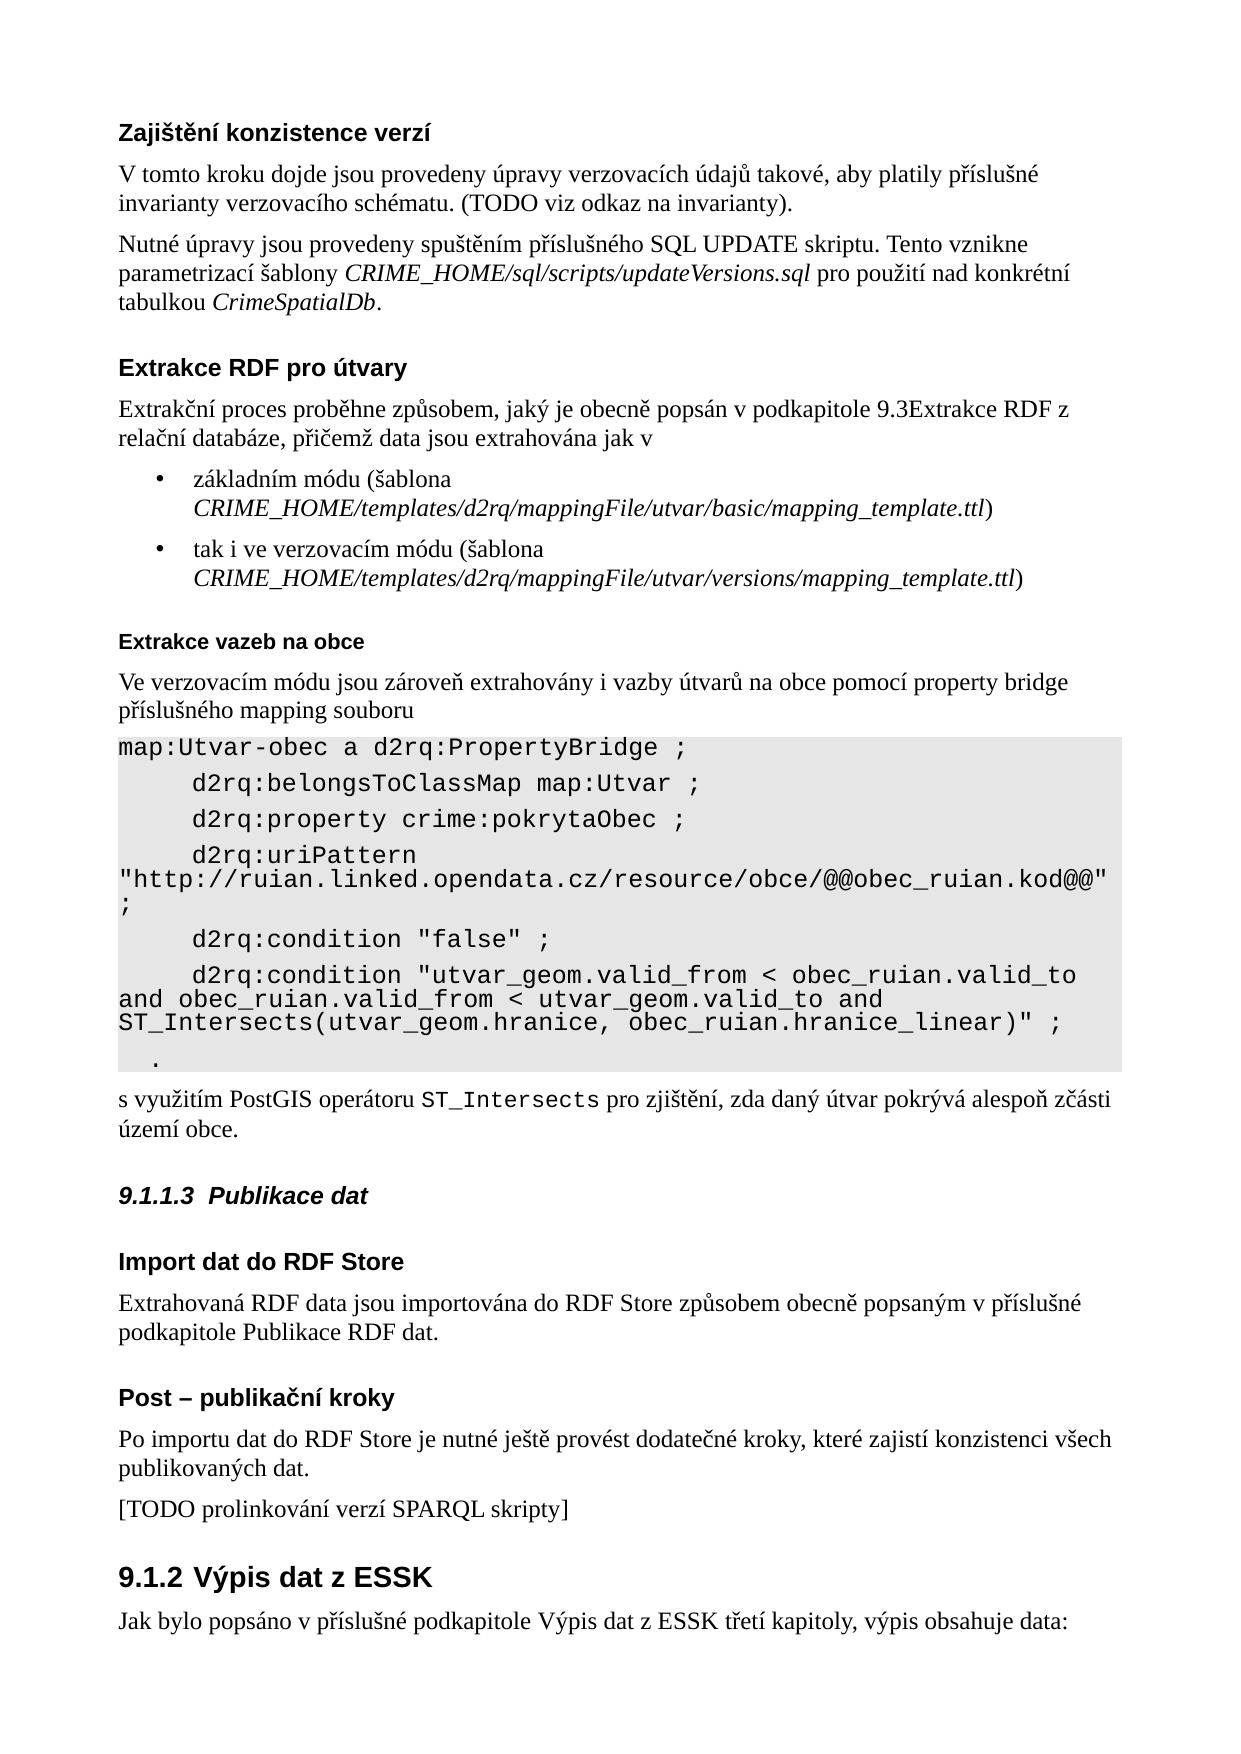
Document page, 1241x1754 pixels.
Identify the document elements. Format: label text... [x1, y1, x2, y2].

subtitle Extrakce vazeb na obce [118, 629, 1122, 654]
text Extrahovaná RDF data jsou importována do RDF Store způsobem obecně popsaným v příslušné podkapitole Publikace RDF dat. [118, 1288, 1122, 1345]
list tak i ve verzovacím módu (šablona CRIME_HOME/templates/d2rq/mappingFile/utvar/versions/mapping_template.ttl) [156, 534, 1122, 591]
text d2rq:condition "false" ; [118, 928, 1122, 952]
text . [118, 1048, 1122, 1072]
subtitle Post – publikační kroky [118, 1383, 1122, 1411]
text d2rq:condition "utvar_geom.valid_from < obec_ruian.valid_to and obec_ruian.valid_from < utvar_geom.valid_to and ST_Intersects(utvar_geom.hranice, obec_ruian.hranice_linear)" ; [118, 965, 1122, 1036]
text Po importu dat do RDF Store je nutné ještě provést dodatečné kroky, které zajistí konzistenci všech publikovaných dat. [118, 1424, 1122, 1481]
text map:Utvar-obec a d2rq:PropertyBridge ; [118, 737, 1122, 760]
list základním módu (šablona CRIME_HOME/templates/d2rq/mappingFile/utvar/basic/mapping_template.ttl) [156, 464, 1122, 521]
subtitle Výpis dat z ESSK [118, 1560, 1122, 1594]
subtitle Extrakce RDF pro útvary [118, 353, 1122, 381]
text V tomto kroku dojde jsou provedeny úpravy verzovacích údajů takové, aby platily příslušné invarianty verzovacího schématu. (TODO viz odkaz na invarianty). [118, 159, 1122, 217]
text Ve verzovacím módu jsou zároveň extrahovány i vazby útvarů na obce pomocí property bridge příslušného mapping souboru [118, 667, 1122, 724]
text d2rq:uriPattern "http://ruian.linked.opendata.cz/resource/obce/@@obec_ruian.kod@@" ; [118, 845, 1122, 916]
subtitle Publikace dat [118, 1181, 1122, 1209]
text Extrakční proces proběhne způsobem, jaký je obecně popsán v podkapitole 9.3Extrakce RDF z relační databáze, přičemž data jsou extrahována jak v [118, 394, 1122, 451]
text d2rq:property crime:pokrytaObec ; [118, 809, 1122, 833]
text [TODO prolinkování verzí SPARQL skripty] [118, 1494, 1122, 1523]
subtitle Import dat do RDF Store [118, 1247, 1122, 1275]
text Jak bylo popsáno v příslušné podkapitole Výpis dat z ESSK třetí kapitoly, výpis obsahuje data: [118, 1606, 1122, 1635]
subtitle Zajištění konzistence verzí [118, 118, 1122, 147]
text s využitím PostGIS operátoru ST_Intersects pro zjištění, zda daný útvar pokrývá alespoň zčásti území obce. [118, 1084, 1122, 1143]
text d2rq:belongsToClassMap map:Utvar ; [118, 773, 1122, 796]
text Nutné úpravy jsou provedeny spuštěním příslušného SQL UPDATE skriptu. Tento vznikne parametrizací šablony CRIME_HOME/sql/scripts/updateVersions.sql pro použití nad konkrétní tabulkou CrimeSpatialDb. [118, 229, 1122, 315]
